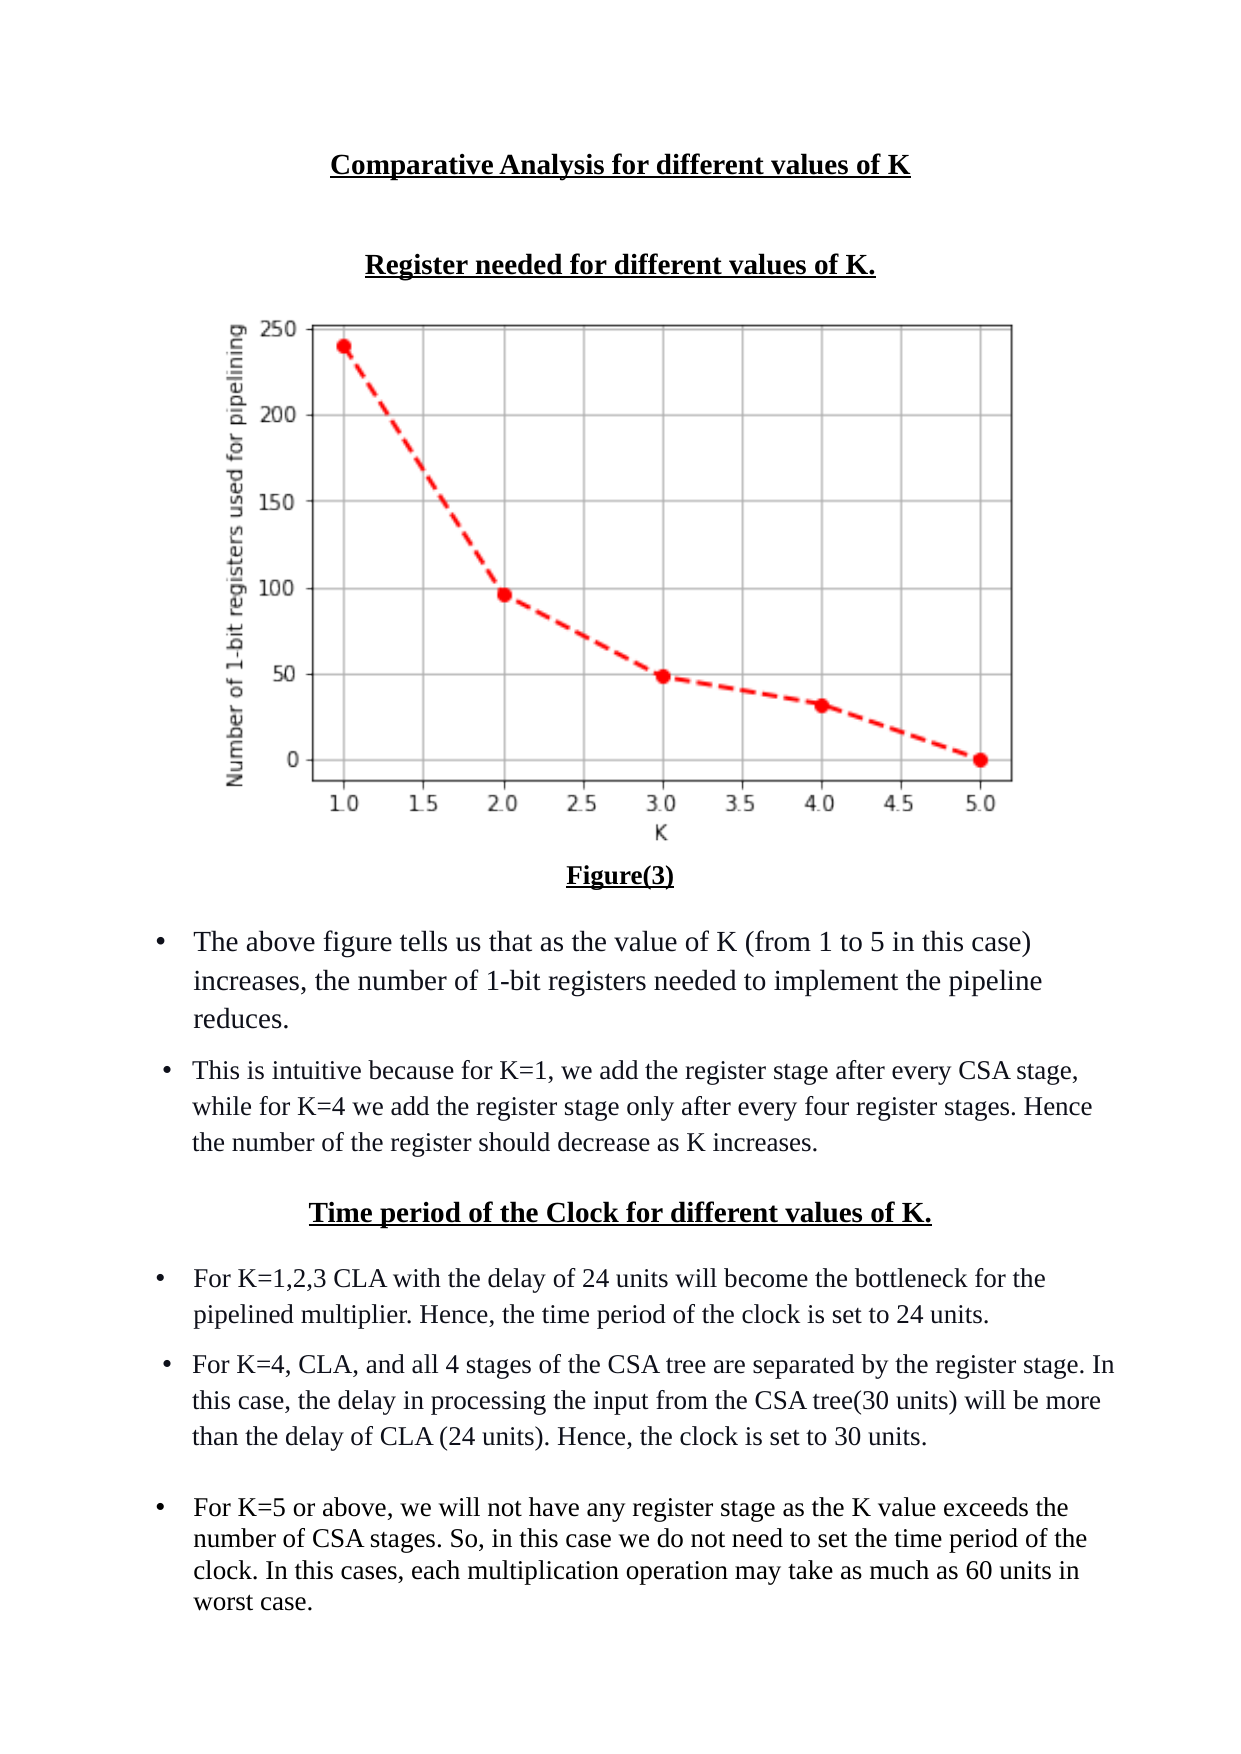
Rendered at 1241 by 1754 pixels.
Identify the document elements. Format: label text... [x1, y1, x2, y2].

picture [214, 307, 1026, 860]
list This is intuitive because for K=1, we add the register stage after every CSA stage, while for K=4 we add the register stage only after every four register stages. Hence the number of the register should decrease as K increases. [162, 1054, 1122, 1157]
list For K=1,2,3 CLA with the delay of 24 units will become the bottleneck for the pipelined multiplier. Hence, the time period of the clock is set to 24 units. [156, 1262, 1122, 1329]
list For K=4, CLA, and all 4 stages of the CSA tree are separated by the register stage. In this case, the delay in processing the input from the CSA tree(30 units) will be more than the delay of CLA (24 units). Hence, the clock is set to 30 units. [162, 1348, 1122, 1451]
text Figure(3) [118, 281, 1122, 890]
text Comparative Analysis for different values of K [118, 147, 1122, 180]
list For K=5 or above, we will not have any register stage as the K value exceeds the number of CSA stages. So, in this case we do not need to set the time period of the clock. In this cases, each multiplication operation may take as much as 60 units in worst case. [156, 1491, 1122, 1616]
text Register needed for different values of K. [118, 247, 1122, 281]
text Time period of the Clock for different values of K. [118, 1195, 1122, 1229]
list The above figure tells us that as the value of K (from 1 to 5 in this case) increases, the number of 1-bit registers needed to implement the pipeline reduces. [156, 924, 1122, 1035]
